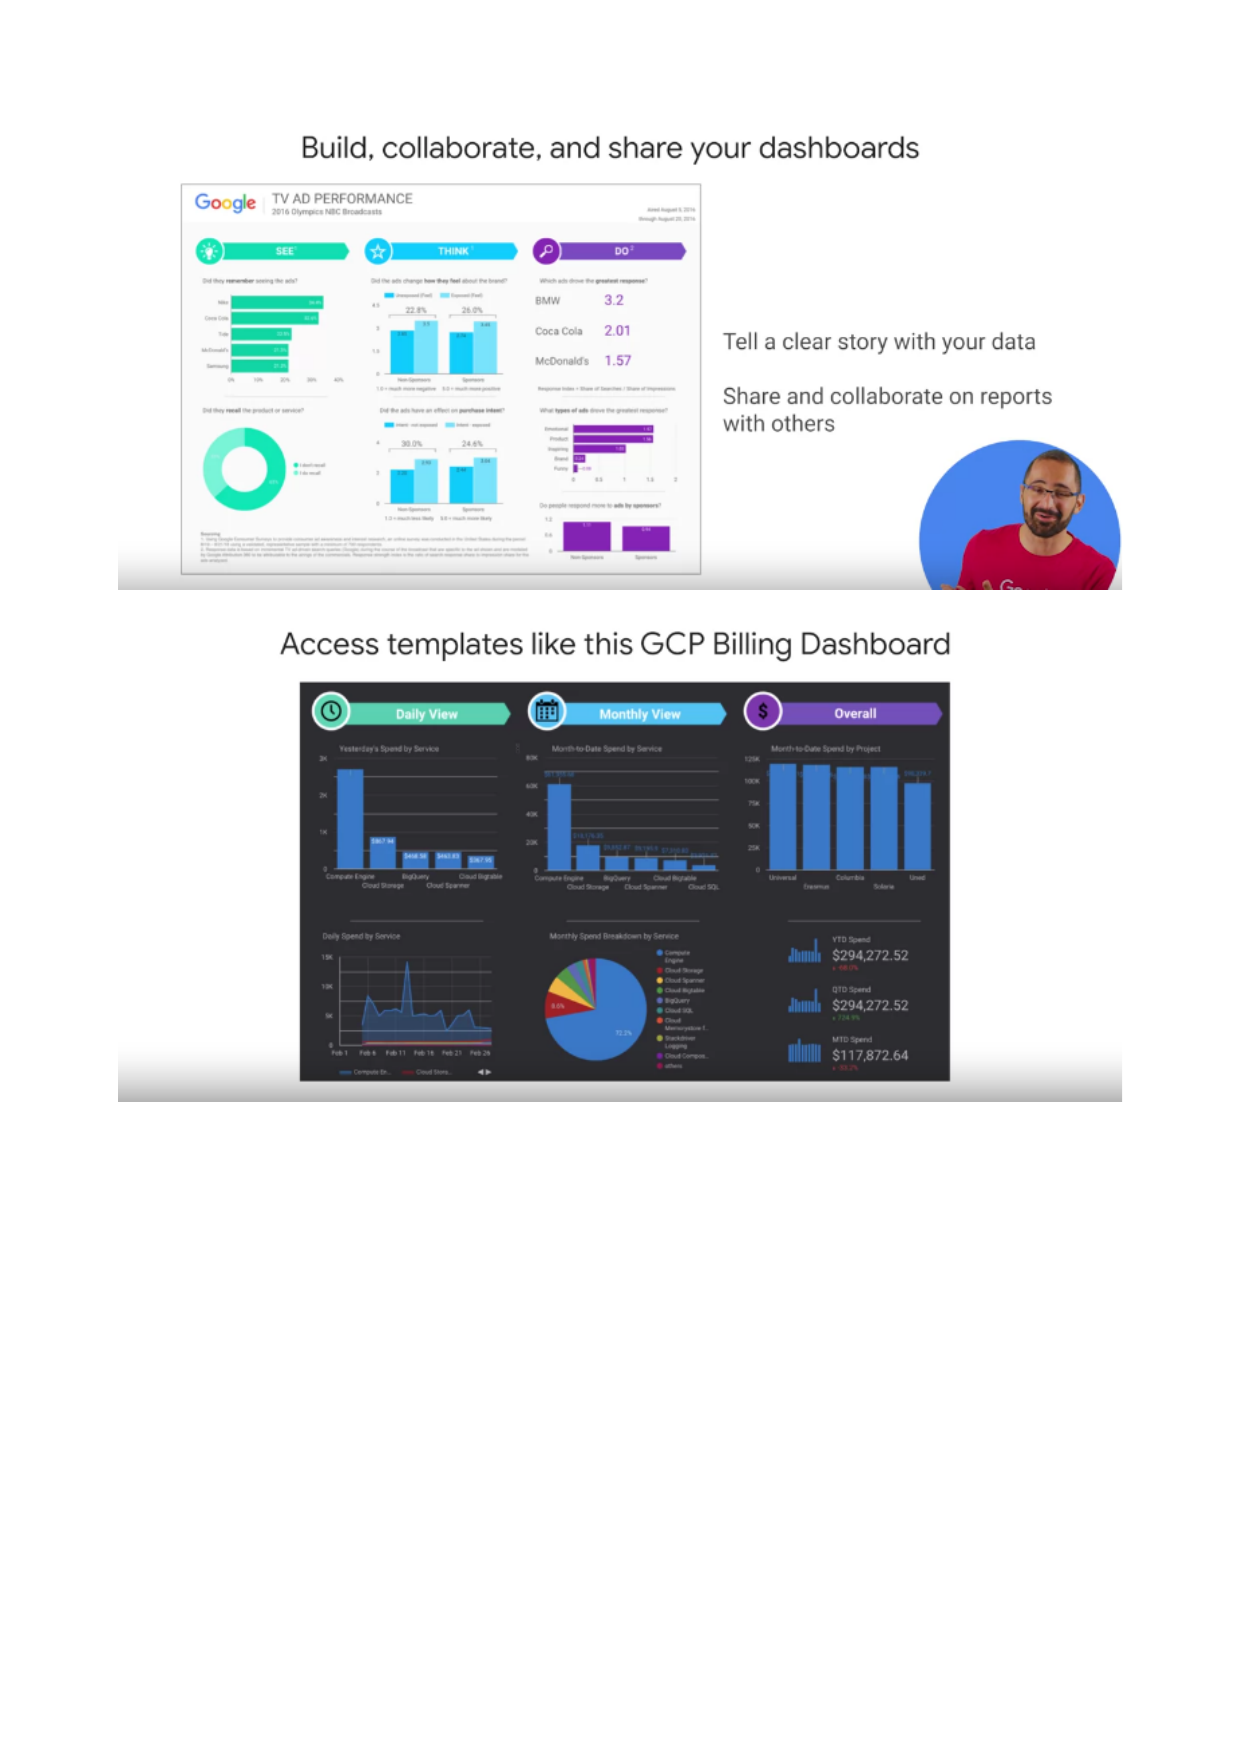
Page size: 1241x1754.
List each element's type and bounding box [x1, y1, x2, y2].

picture [118, 118, 1123, 590]
picture [118, 618, 1123, 1102]
